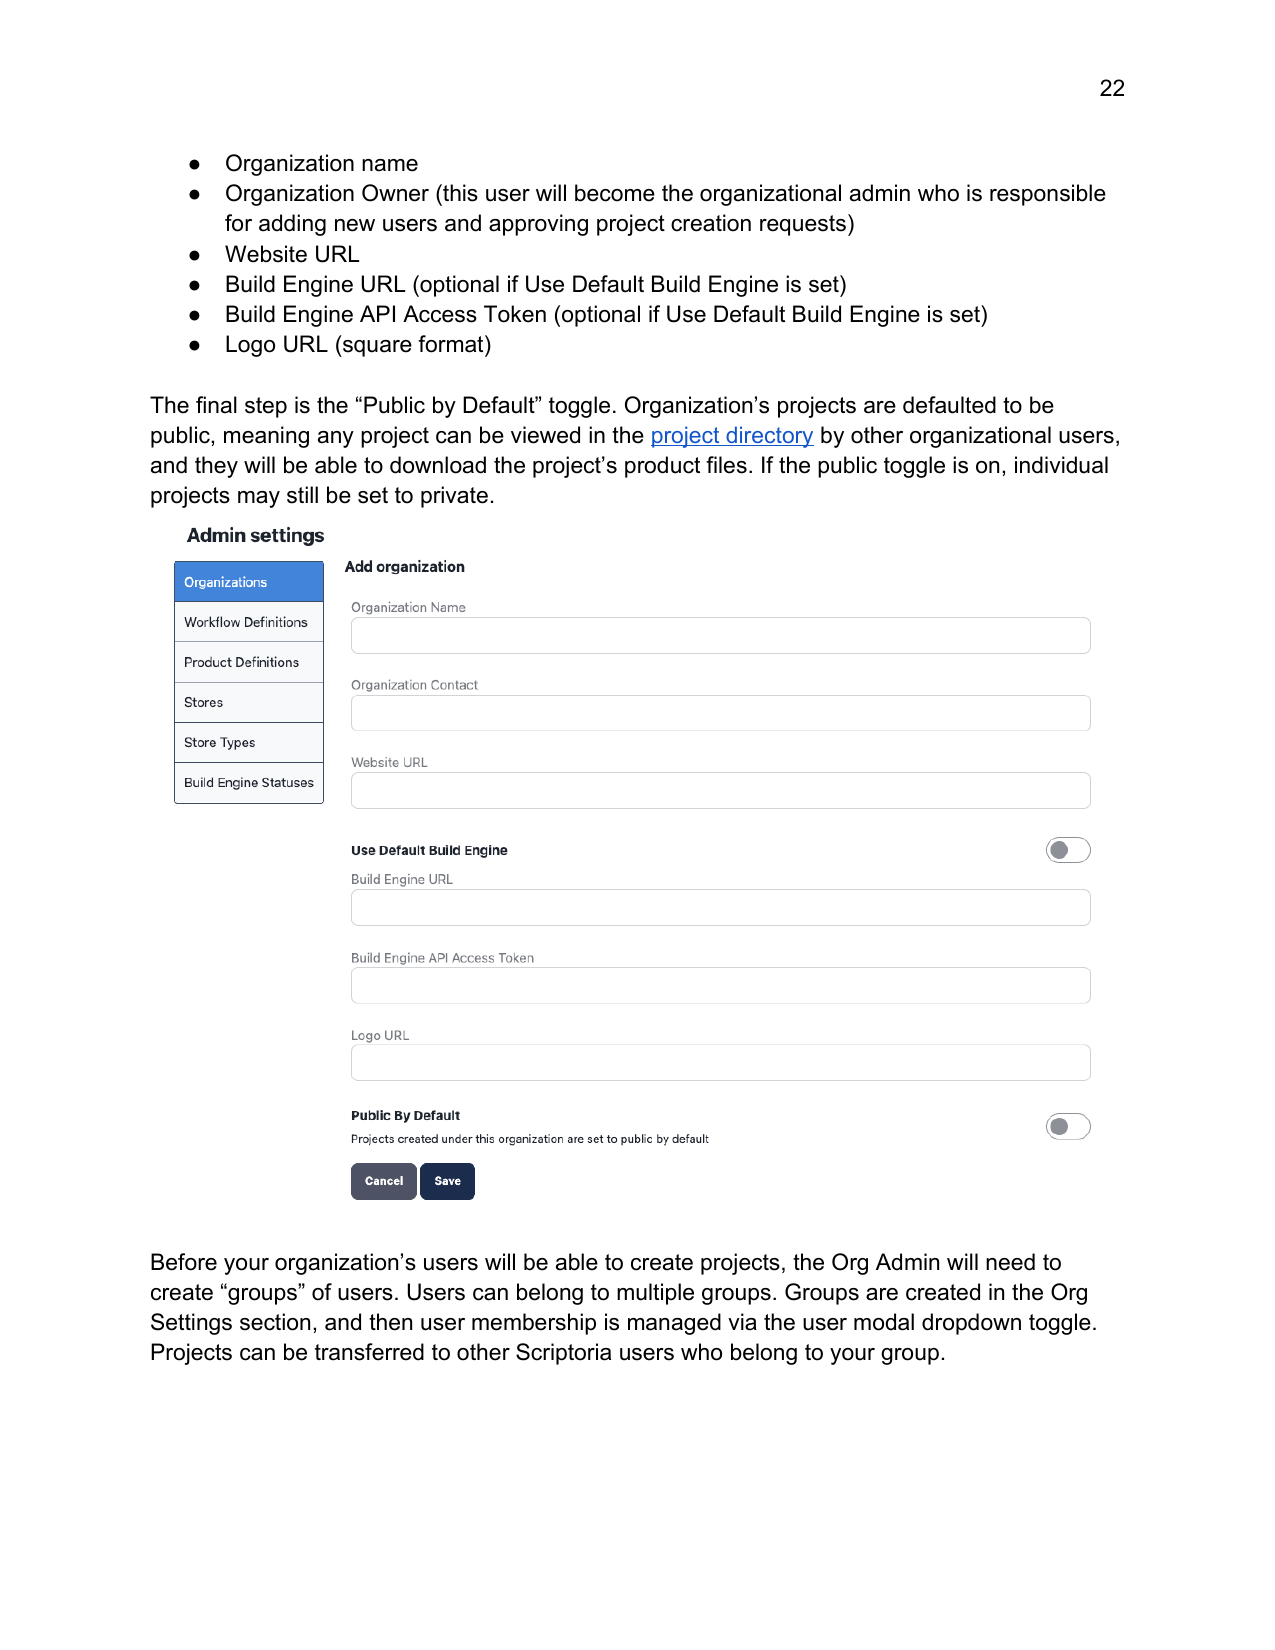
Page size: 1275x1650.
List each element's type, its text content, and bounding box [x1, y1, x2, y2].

text The final step is the “Public by Default” toggle. Organization’s projects are defaulted to be public, meaning any project can be viewed in the project directory by other organizational users, and they will be able to download the project’s product files. If the public toggle is on, individual projects may still be set to private. [150, 392, 1125, 509]
list Website URL [187, 241, 1125, 267]
picture [150, 512, 1125, 1215]
list Build Engine URL (optional if Use Default Build Engine is set) [187, 271, 1125, 297]
list Organization Owner (this user will become the organizational admin who is responsible for adding new users and approving project creation requests) [187, 180, 1125, 237]
list Build Engine API Access Token (optional if Use Default Build Engine is set) [187, 301, 1125, 327]
list Logo URL (square format) [187, 331, 1125, 358]
list Organization name [187, 150, 1125, 176]
text Before your organization’s users will be able to create projects, the Org Admin will need to create “groups” of users. Users can belong to multiple groups. Groups are created in the Org Settings section, and then user membership is managed via the user modal dropdown toggle. Projects can be transferred to other Scriptoria users who belong to your group. [150, 1249, 1125, 1366]
